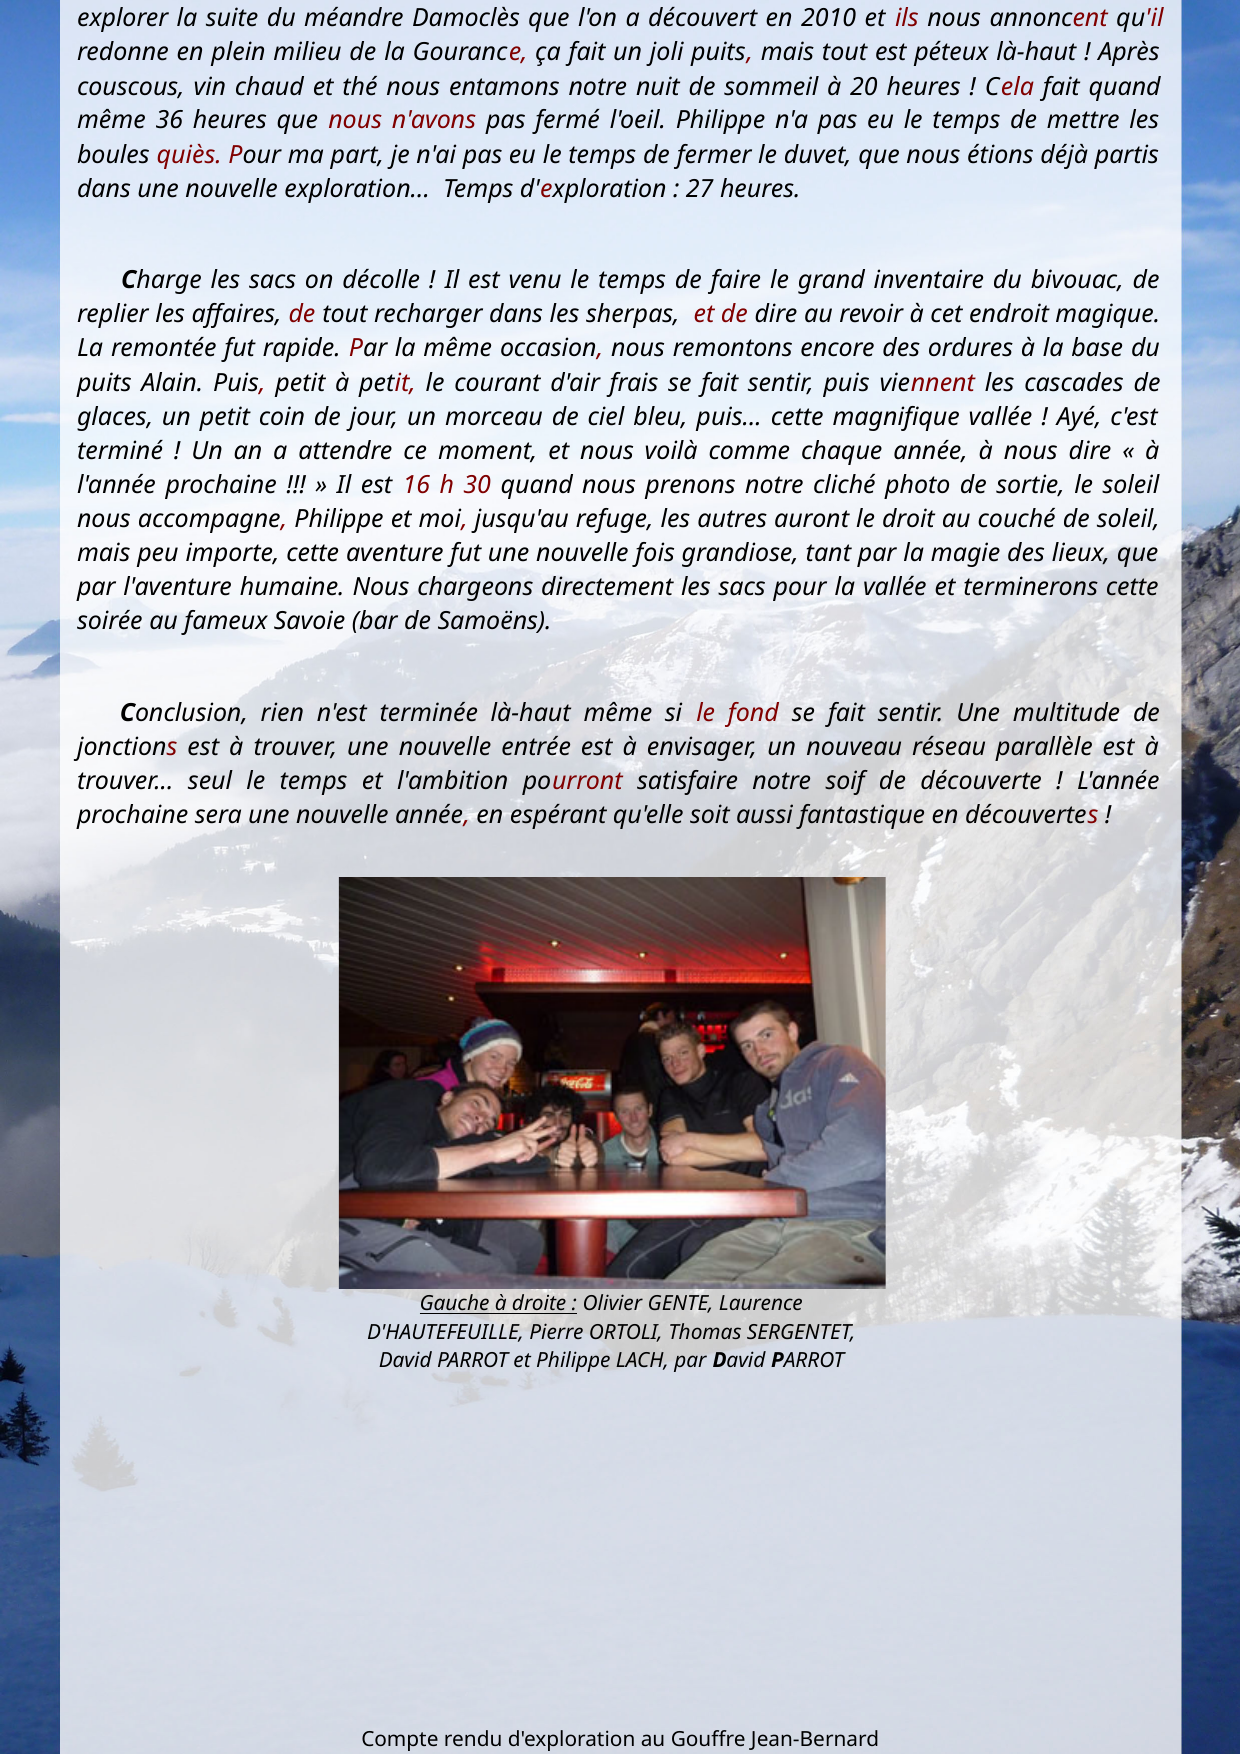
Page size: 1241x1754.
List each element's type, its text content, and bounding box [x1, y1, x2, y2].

text explorer la suite du méandre Damoclès que l'on a découvert en 2010 et ils nous annoncent qu'il redonne en plein milieu de la Gourance, ça fait un joli puits, mais tout est péteux là-haut ! Après couscous, vin chaud et thé nous entamons notre nuit de sommeil à 20 heures ! Cela fait quand même 36 heures que nous n'avons pas fermé l'oeil. Philippe n'a pas eu le temps de mettre les boules quiès. Pour ma part, je n'ai pas eu le temps de fermer le duvet, que nous étions déjà partis dans une nouvelle exploration... Temps d'exploration : 27 heures. [77, 0, 1163, 204]
text Charge les sacs on décolle ! Il est venu le temps de faire le grand inventaire du bivouac, de replier les affaires, de tout recharger dans les sherpas, et de dire au revoir à cet endroit magique. La remontée fut rapide. Par la même occasion, nous remontons encore des ordures à la base du puits Alain. Puis, petit à petit, le courant d'air frais se fait sentir, puis viennent les cascades de glaces, un petit coin de jour, un morceau de ciel bleu, puis... cette magnifique vallée ! Ayé, c'est terminé ! Un an a attendre ce moment, et nous voilà comme chaque année, à nous dire « à l'année prochaine !!! » Il est 16 h 30 quand nous prenons notre cliché photo de sortie, le soleil nous accompagne, Philippe et moi, jusqu'au refuge, les autres auront le droit au couché de soleil, mais peu importe, cette aventure fut une nouvelle fois grandiose, tant par la magie des lieux, que par l'aventure humaine. Nous chargeons directement les sacs pour la vallée et terminerons cette soirée au fameux Savoie (bar de Samoëns). [77, 262, 1163, 637]
picture [0, 0, 1241, 1754]
text Conclusion, rien n'est terminée là-haut même si le fond se fait sentir. Une multitude de jonctions est à trouver, une nouvelle entrée est à envisager, un nouveau réseau parallèle est à trouver... seul le temps et l'ambition pourront satisfaire notre soif de découverte ! L'année prochaine sera une nouvelle année, en espérant qu'elle soit aussi fantastique en découvertes ! [77, 694, 1163, 831]
text Gauche à droite : Olivier GENTE, Laurence D'HAUTEFEUILLE, Pierre ORTOLI, Thomas SERGENTET, David PARROT et Philippe LACH, par David PARROT [339, 1289, 886, 1374]
